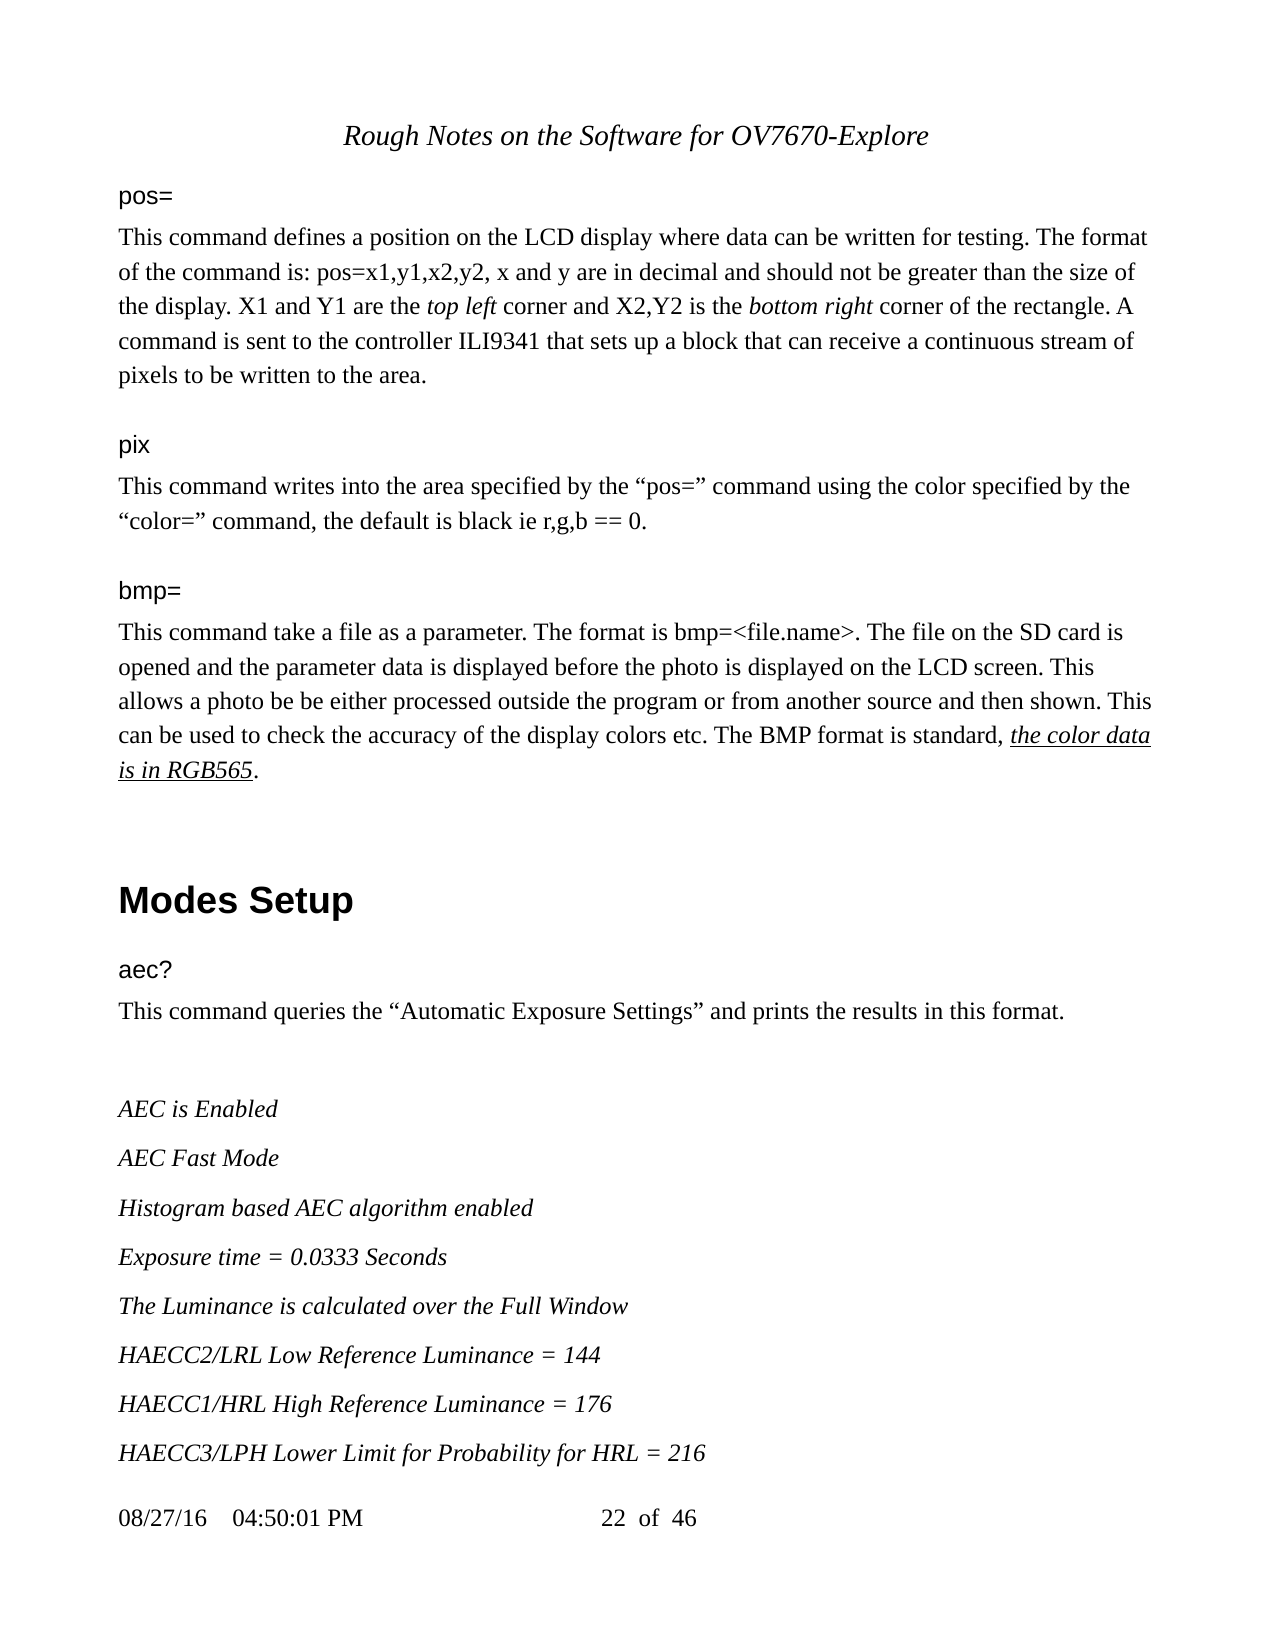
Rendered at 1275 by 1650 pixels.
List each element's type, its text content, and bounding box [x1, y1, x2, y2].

text This command take a file as a parameter. The format is bmp=<file.name>. The file on the SD card is opened and the parameter data is displayed before the photo is displayed on the LCD screen. This allows a photo be be either processed outside the program or from another source and then shown. This can be used to check the accuracy of the display colors etc. The BMP format is standard, the color data is in RGB565. [118, 617, 1157, 784]
subtitle pix [118, 430, 1157, 459]
text HAECC1/HRL High Reference Luminance = 176 [118, 1389, 1157, 1418]
text Exposure time = 0.0333 Seconds [118, 1242, 1157, 1270]
text Histogram based AEC algorithm enabled [118, 1193, 1157, 1221]
text HAECC3/LPH Lower Limit for Probability for HRL = 216 [118, 1438, 1157, 1467]
subtitle bmp= [118, 576, 1157, 604]
text This command queries the “Automatic Exposure Settings” and prints the results in this format. [118, 996, 1157, 1025]
text The Luminance is calculated over the Full Window [118, 1291, 1157, 1319]
subtitle aec? [118, 955, 1157, 984]
text AEC Fast Mode [118, 1143, 1157, 1172]
subtitle pos= [118, 181, 1157, 210]
subtitle Modes Setup [118, 878, 1157, 922]
text HAECC2/LRL Low Reference Luminance = 144 [118, 1340, 1157, 1368]
text This command defines a position on the LCD display where data can be written for testing. The format of the command is: pos=x1,y1,x2,y2, x and y are in decimal and should not be greater than the size of the display. X1 and Y1 are the top left corner and X2,Y2 is the bottom right corner of the rectangle. A command is sent to the controller ILI9341 that sets up a block that can receive a continuous stream of pixels to be written to the area. [118, 222, 1157, 389]
text This command writes into the area specified by the “pos=” command using the color specified by the “color=” command, the default is black ie r,g,b == 0. [118, 471, 1157, 535]
text AEC is Enabled [118, 1094, 1157, 1123]
